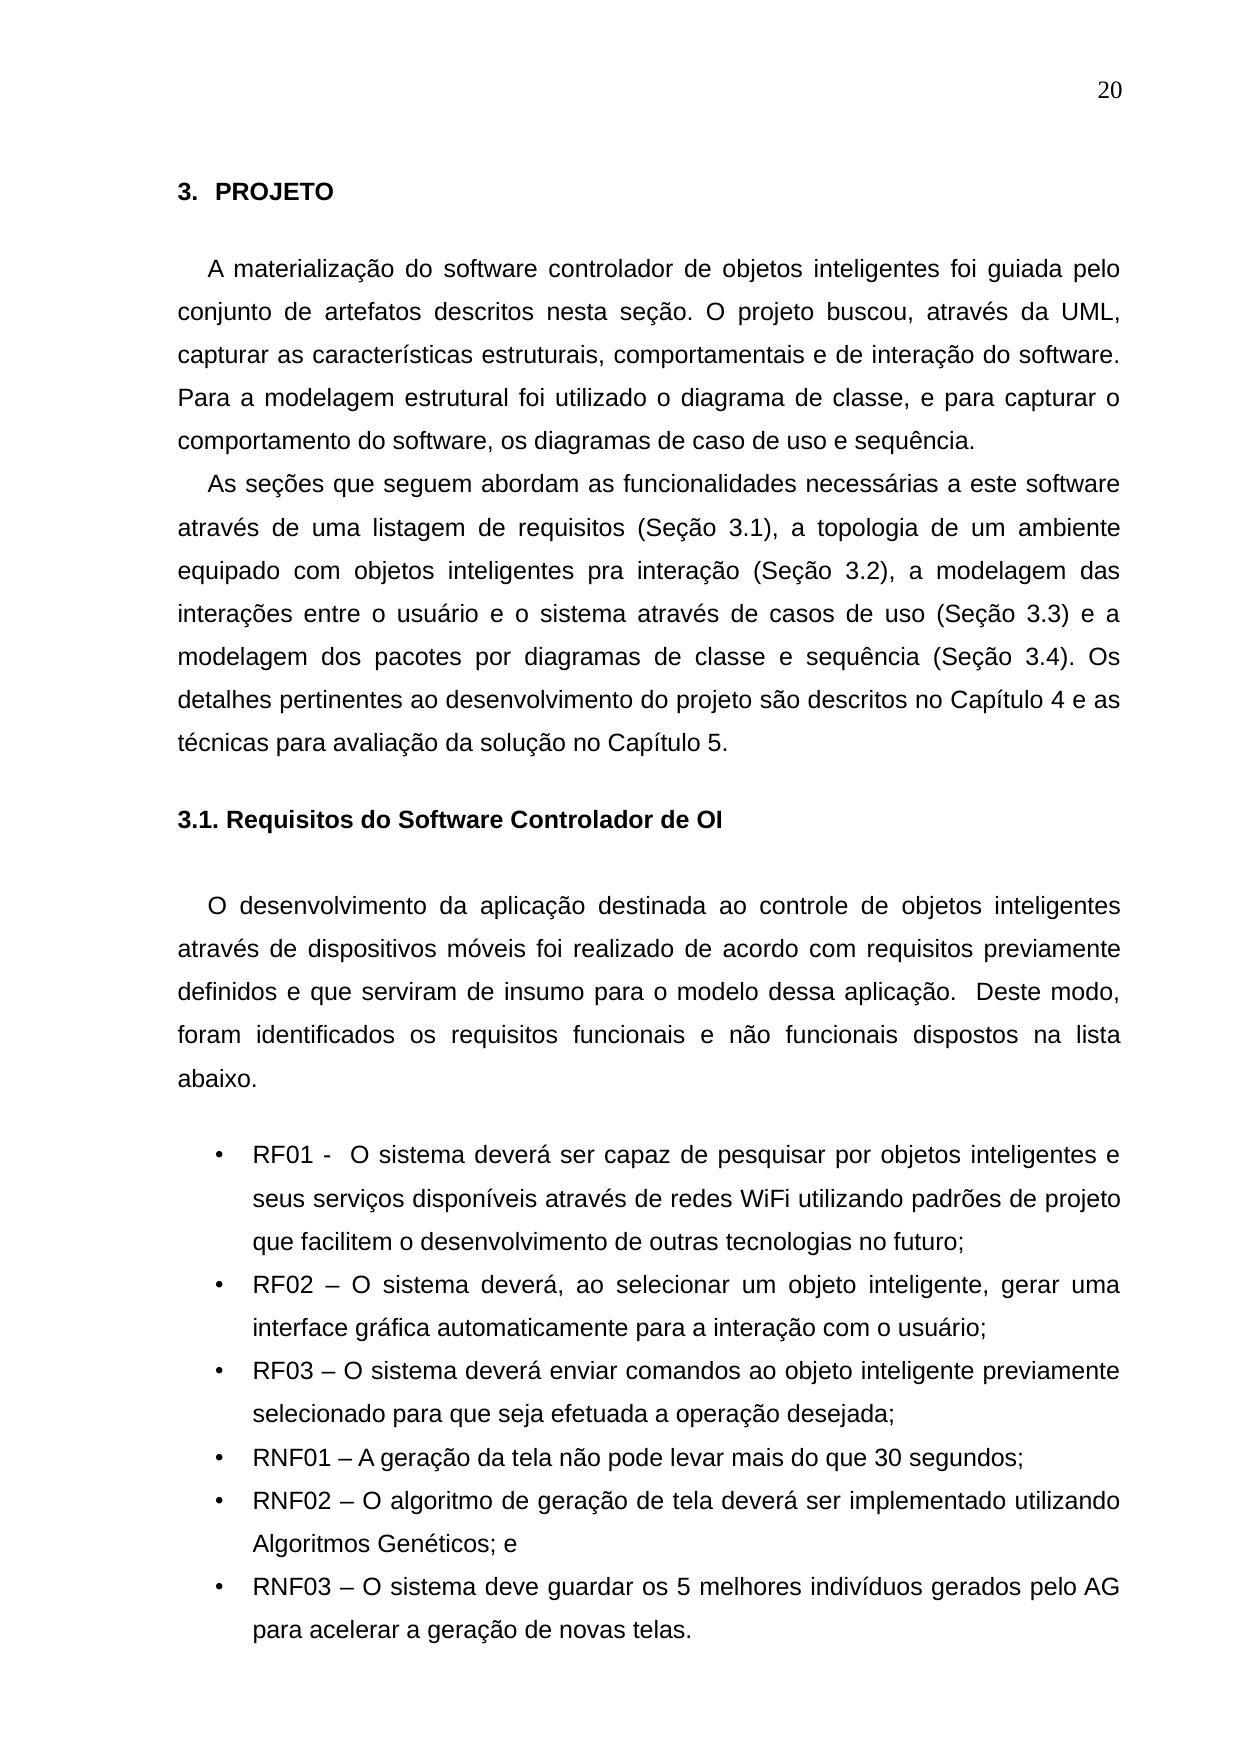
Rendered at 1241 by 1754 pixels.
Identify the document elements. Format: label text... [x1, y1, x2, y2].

list RNF01 – A geração da tela não pode levar mais do que 30 segundos; [215, 1442, 1122, 1471]
text O desenvolvimento da aplicação destinada ao controle de objetos inteligentes através de dispositivos móveis foi realizado de acordo com requisitos previamente definidos e que serviram de insumo para o modelo dessa aplicação. Deste modo, foram identificados os requisitos funcionais e não funcionais dispostos na lista abaixo. [177, 891, 1122, 1092]
list RNF02 – O algoritmo de geração de tela deverá ser implementado utilizando Algoritmos Genéticos; e [215, 1486, 1122, 1558]
list RF02 – O sistema deverá, ao selecionar um objeto inteligente, gerar uma interface gráfica automaticamente para a interação com o usuário; [215, 1270, 1122, 1342]
list Requisitos do Software Controlador de OI [177, 805, 1122, 834]
list PROJETO [177, 177, 1122, 206]
list RF01 - O sistema deverá ser capaz de pesquisar por objetos inteligentes e seus serviços disponíveis através de redes WiFi utilizando padrões de projeto que facilitem o desenvolvimento de outras tecnologias no futuro; [215, 1140, 1122, 1255]
text As seções que seguem abordam as funcionalidades necessárias a este software através de uma listagem de requisitos (Seção 3.1), a topologia de um ambiente equipado com objetos inteligentes pra interação (Seção 3.2), a modelagem das interações entre o usuário e o sistema através de casos de uso (Seção 3.3) e a modelagem dos pacotes por diagramas de classe e sequência (Seção 3.4). Os detalhes pertinentes ao desenvolvimento do projeto são descritos no Capítulo 4 e as técnicas para avaliação da solução no Capítulo 5. [177, 469, 1122, 757]
list RF03 – O sistema deverá enviar comandos ao objeto inteligente previamente selecionado para que seja efetuada a operação desejada; [215, 1356, 1122, 1428]
list RNF03 – O sistema deve guardar os 5 melhores indivíduos gerados pelo AG para acelerar a geração de novas telas. [215, 1572, 1122, 1644]
text A materialização do software controlador de objetos inteligentes foi guiada pelo conjunto de artefatos descritos nesta seção. O projeto buscou, através da UML, capturar as características estruturais, comportamentais e de interação do software. Para a modelagem estrutural foi utilizado o diagrama de classe, e para capturar o comportamento do software, os diagramas de caso de uso e sequência. [177, 254, 1122, 455]
